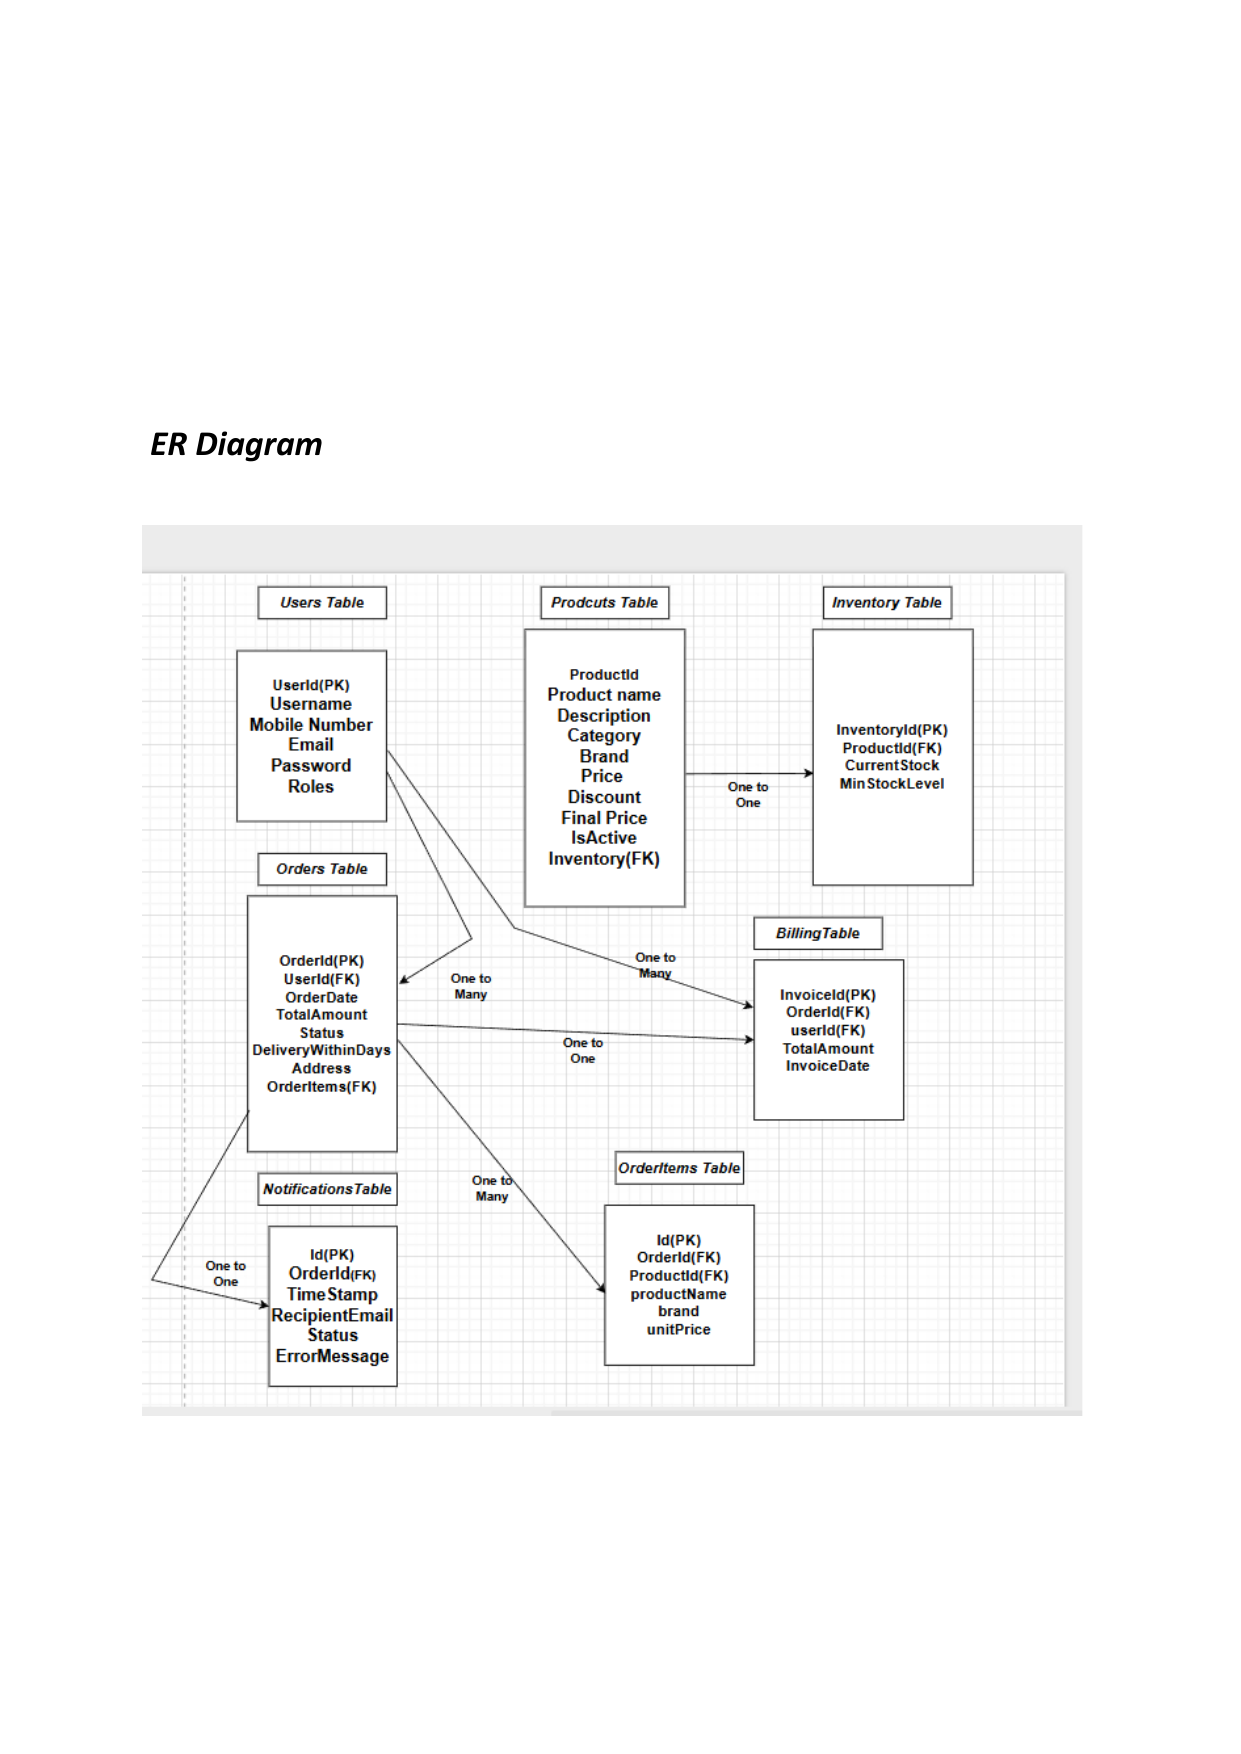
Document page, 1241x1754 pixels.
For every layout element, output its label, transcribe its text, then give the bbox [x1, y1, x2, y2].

picture [142, 525, 1083, 1416]
text ER Diagram [150, 421, 1090, 464]
